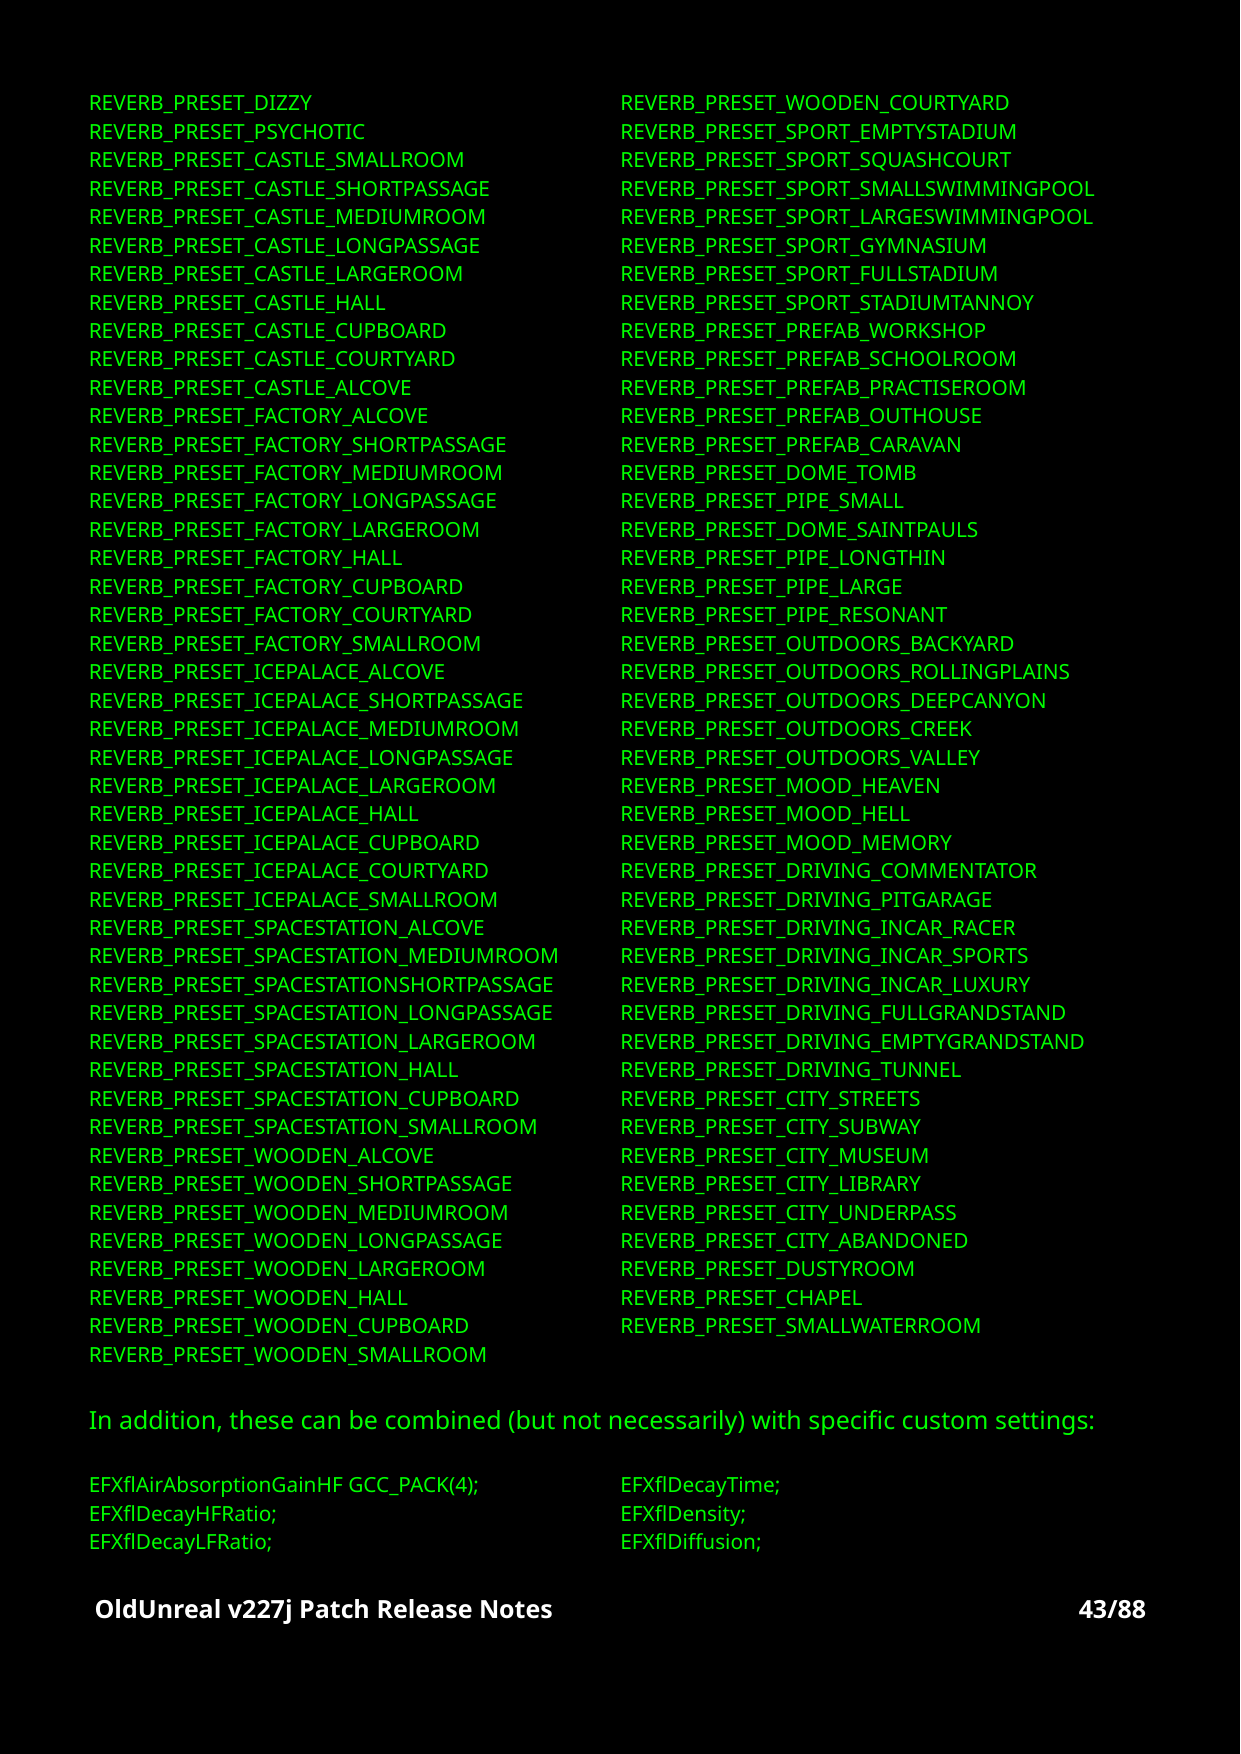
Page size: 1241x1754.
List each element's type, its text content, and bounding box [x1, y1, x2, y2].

text REVERB_PRESET_SPACESTATION_ALCOVE [88, 913, 620, 942]
text REVERB_PRESET_DRIVING_INCAR_LUXURY [620, 970, 1152, 998]
text REVERB_PRESET_ICEPALACE_COURTYARD [88, 856, 620, 885]
text REVERB_PRESET_CASTLE_ALCOVE [88, 373, 620, 401]
text REVERB_PRESET_WOODEN_ALCOVE [88, 1141, 620, 1169]
text REVERB_PRESET_ICEPALACE_CUPBOARD [88, 828, 620, 856]
text REVERB_PRESET_DRIVING_INCAR_SPORTS [620, 942, 1152, 970]
text REVERB_PRESET_SPORT_GYMNASIUM [620, 231, 1152, 259]
text REVERB_PRESET_FACTORY_COURTYARD [88, 600, 620, 629]
text REVERB_PRESET_ICEPALACE_LARGEROOM [88, 771, 620, 799]
text REVERB_PRESET_PIPE_LONGTHIN [620, 543, 1152, 572]
text REVERB_PRESET_PIPE_LARGE [620, 572, 1152, 600]
text REVERB_PRESET_MOOD_HELL [620, 799, 1152, 828]
text REVERB_PRESET_OUTDOORS_CREEK [620, 714, 1152, 743]
text REVERB_PRESET_FACTORY_HALL [88, 543, 620, 572]
text REVERB_PRESET_WOODEN_MEDIUMROOM [88, 1198, 620, 1226]
text REVERB_PRESET_SPORT_SQUASHCOURT [620, 145, 1152, 174]
text REVERB_PRESET_PREFAB_PRACTISEROOM [620, 373, 1152, 401]
text REVERB_PRESET_SPACESTATION_HALL [88, 1055, 620, 1084]
text REVERB_PRESET_CASTLE_SMALLROOM [88, 145, 620, 174]
text REVERB_PRESET_SPORT_EMPTYSTADIUM [620, 117, 1152, 145]
text REVERB_PRESET_CASTLE_HALL [88, 288, 620, 316]
text REVERB_PRESET_CASTLE_CUPBOARD [88, 316, 620, 344]
text REVERB_PRESET_WOODEN_COURTYARD [620, 88, 1152, 117]
text REVERB_PRESET_DRIVING_PITGARAGE [620, 885, 1152, 913]
text REVERB_PRESET_WOODEN_CUPBOARD [88, 1311, 620, 1340]
text REVERB_PRESET_FACTORY_MEDIUMROOM [88, 458, 620, 487]
text REVERB_PRESET_FACTORY_ALCOVE [88, 401, 620, 430]
text REVERB_PRESET_SMALLWATERROOM [620, 1311, 1152, 1340]
text REVERB_PRESET_ICEPALACE_MEDIUMROOM [88, 714, 620, 743]
text REVERB_PRESET_FACTORY_CUPBOARD [88, 572, 620, 600]
text REVERB_PRESET_MOOD_MEMORY [620, 828, 1152, 856]
text REVERB_PRESET_DRIVING_EMPTYGRANDSTAND [620, 1027, 1152, 1055]
text REVERB_PRESET_DRIVING_COMMENTATOR [620, 856, 1152, 885]
text REVERB_PRESET_DRIVING_FULLGRANDSTAND [620, 998, 1152, 1027]
text REVERB_PRESET_SPORT_LARGESWIMMINGPOOL [620, 202, 1152, 231]
text REVERB_PRESET_OUTDOORS_BACKYARD [620, 629, 1152, 657]
text REVERB_PRESET_DIZZY [88, 88, 620, 117]
text REVERB_PRESET_DOME_TOMB [620, 458, 1152, 487]
text REVERB_PRESET_ICEPALACE_SHORTPASSAGE [88, 686, 620, 714]
text EFXflDiffusion; [620, 1527, 1152, 1556]
text REVERB_PRESET_SPORT_STADIUMTANNOY [620, 288, 1152, 316]
text REVERB_PRESET_CITY_STREETS [620, 1084, 1152, 1112]
text REVERB_PRESET_PIPE_RESONANT [620, 600, 1152, 629]
text REVERB_PRESET_ICEPALACE_HALL [88, 799, 620, 828]
text REVERB_PRESET_SPACESTATION_MEDIUMROOM [88, 942, 620, 970]
text REVERB_PRESET_SPORT_SMALLSWIMMINGPOOL [620, 174, 1152, 202]
text REVERB_PRESET_PSYCHOTIC [88, 117, 620, 145]
text EFXflDensity; [620, 1499, 1152, 1527]
text REVERB_PRESET_ICEPALACE_SMALLROOM [88, 885, 620, 913]
text REVERB_PRESET_CITY_SUBWAY [620, 1112, 1152, 1141]
text REVERB_PRESET_SPACESTATION_LARGEROOM [88, 1027, 620, 1055]
text REVERB_PRESET_PIPE_SMALL [620, 487, 1152, 515]
text REVERB_PRESET_FACTORY_LARGEROOM [88, 515, 620, 543]
text REVERB_PRESET_CITY_UNDERPASS [620, 1198, 1152, 1226]
text REVERB_PRESET_CITY_MUSEUM [620, 1141, 1152, 1169]
text REVERB_PRESET_WOODEN_LONGPASSAGE [88, 1226, 620, 1254]
text REVERB_PRESET_FACTORY_LONGPASSAGE [88, 487, 620, 515]
text REVERB_PRESET_MOOD_HEAVEN [620, 771, 1152, 799]
text REVERB_PRESET_DRIVING_INCAR_RACER [620, 913, 1152, 942]
text REVERB_PRESET_OUTDOORS_VALLEY [620, 743, 1152, 771]
text REVERB_PRESET_SPACESTATION_SMALLROOM [88, 1112, 620, 1141]
text REVERB_PRESET_OUTDOORS_ROLLINGPLAINS [620, 657, 1152, 686]
text REVERB_PRESET_CASTLE_LARGEROOM [88, 259, 620, 288]
text In addition, these can be combined (but not necessarily) with specific custom settings: [88, 1402, 1152, 1436]
text REVERB_PRESET_WOODEN_SMALLROOM [88, 1340, 620, 1368]
text REVERB_PRESET_CASTLE_LONGPASSAGE [88, 231, 620, 259]
text REVERB_PRESET_FACTORY_SMALLROOM [88, 629, 620, 657]
text REVERB_PRESET_CASTLE_COURTYARD [88, 344, 620, 373]
text REVERB_PRESET_PREFAB_CARAVAN [620, 430, 1152, 458]
text REVERB_PRESET_DOME_SAINTPAULS [620, 515, 1152, 543]
text REVERB_PRESET_SPACESTATION_CUPBOARD [88, 1084, 620, 1112]
text REVERB_PRESET_DUSTYROOM [620, 1254, 1152, 1283]
text REVERB_PRESET_OUTDOORS_DEEPCANYON [620, 686, 1152, 714]
text REVERB_PRESET_PREFAB_WORKSHOP [620, 316, 1152, 344]
text EFXflAirAbsorptionGainHF GCC_PACK(4); [88, 1470, 620, 1499]
text REVERB_PRESET_CASTLE_SHORTPASSAGE [88, 174, 620, 202]
text REVERB_PRESET_WOODEN_LARGEROOM [88, 1254, 620, 1283]
text REVERB_PRESET_SPORT_FULLSTADIUM [620, 259, 1152, 288]
text REVERB_PRESET_ICEPALACE_ALCOVE [88, 657, 620, 686]
text REVERB_PRESET_DRIVING_TUNNEL [620, 1055, 1152, 1084]
text REVERB_PRESET_WOODEN_SHORTPASSAGE [88, 1169, 620, 1198]
text REVERB_PRESET_FACTORY_SHORTPASSAGE [88, 430, 620, 458]
text EFXflDecayLFRatio; [88, 1527, 620, 1556]
text REVERB_PRESET_CHAPEL [620, 1283, 1152, 1311]
text REVERB_PRESET_CITY_LIBRARY [620, 1169, 1152, 1198]
text REVERB_PRESET_CITY_ABANDONED [620, 1226, 1152, 1254]
text REVERB_PRESET_PREFAB_OUTHOUSE [620, 401, 1152, 430]
text REVERB_PRESET_ICEPALACE_LONGPASSAGE [88, 743, 620, 771]
text REVERB_PRESET_WOODEN_HALL [88, 1283, 620, 1311]
text REVERB_PRESET_PREFAB_SCHOOLROOM [620, 344, 1152, 373]
text REVERB_PRESET_SPACESTATIONSHORTPASSAGE [88, 970, 620, 998]
text EFXflDecayHFRatio; [88, 1499, 620, 1527]
text EFXflDecayTime; [620, 1470, 1152, 1499]
text REVERB_PRESET_CASTLE_MEDIUMROOM [88, 202, 620, 231]
text REVERB_PRESET_SPACESTATION_LONGPASSAGE [88, 998, 620, 1027]
